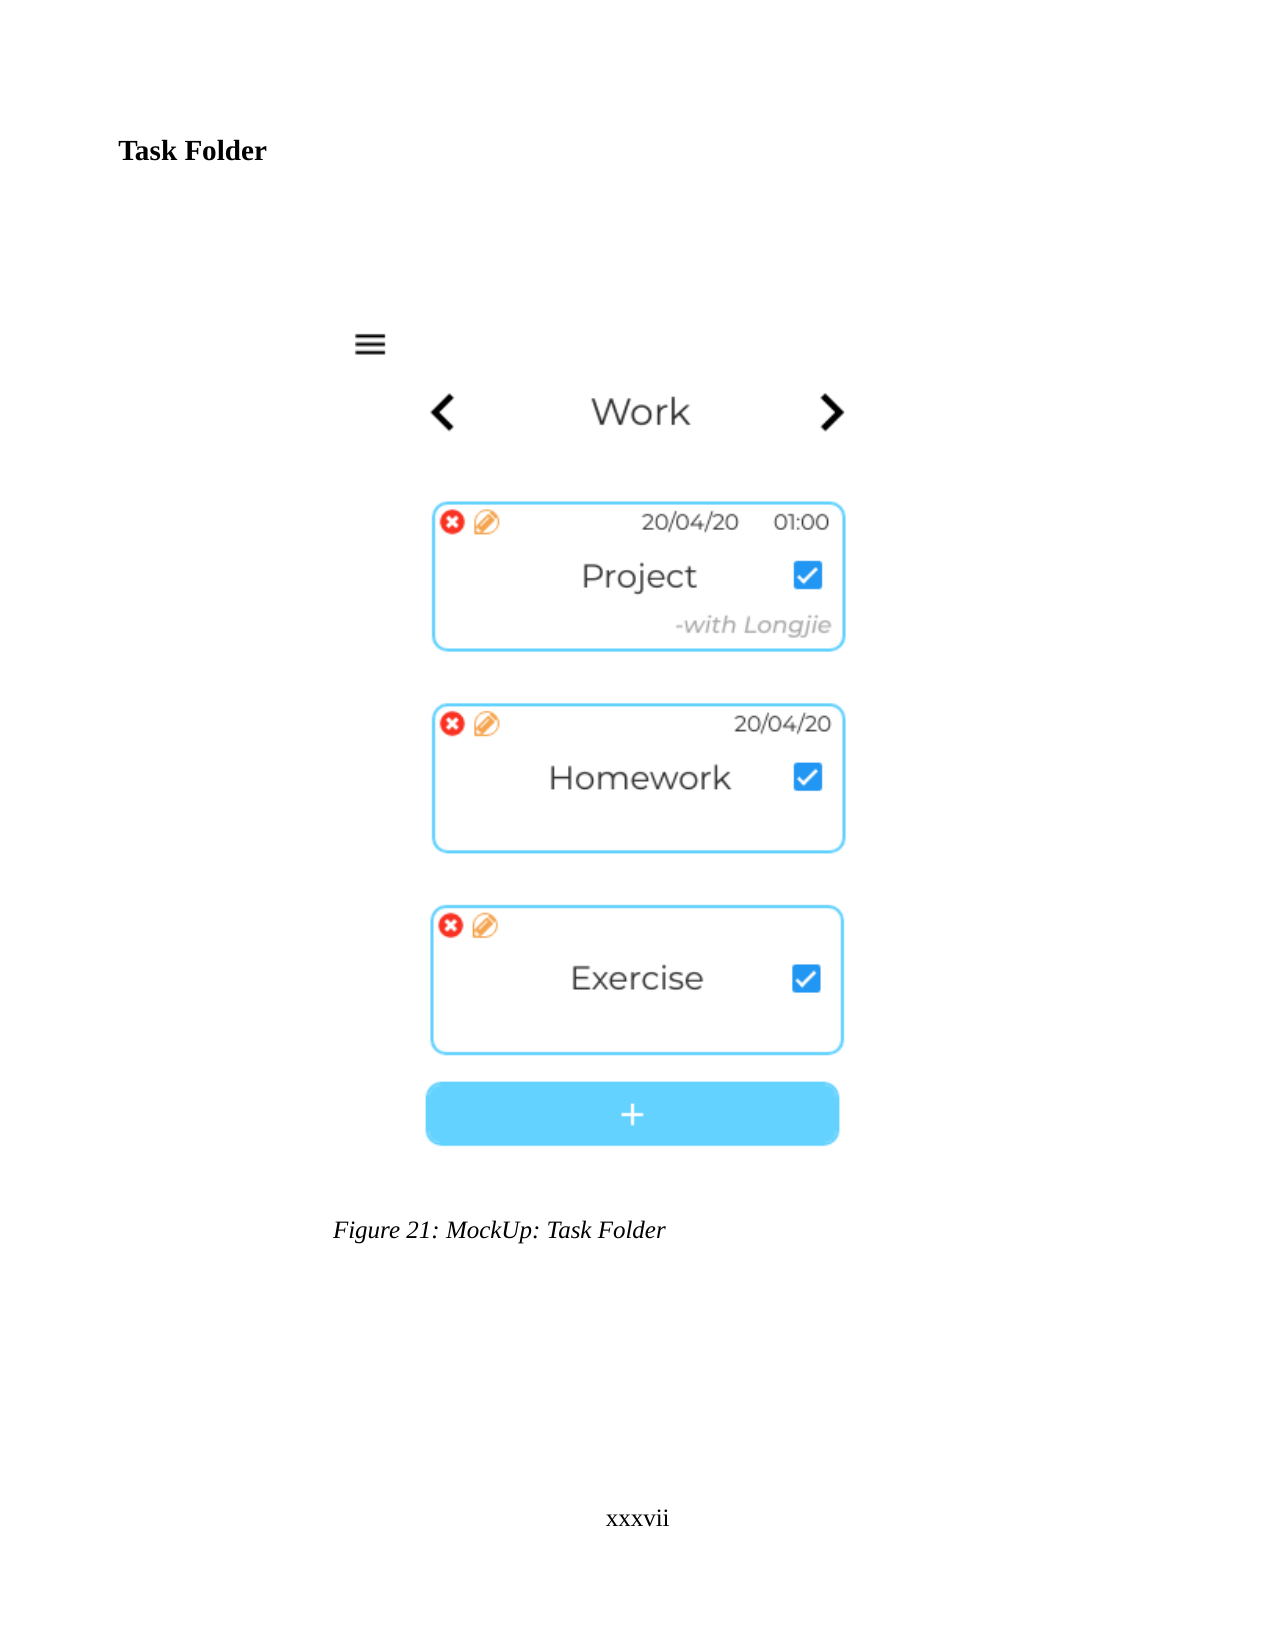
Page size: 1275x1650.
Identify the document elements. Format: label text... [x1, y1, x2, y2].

picture [332, 276, 943, 1216]
text Figure 21: MockUp: Task Folder [333, 1216, 942, 1244]
subtitle [333, 263, 942, 276]
subtitle Task Folder [118, 133, 1157, 166]
